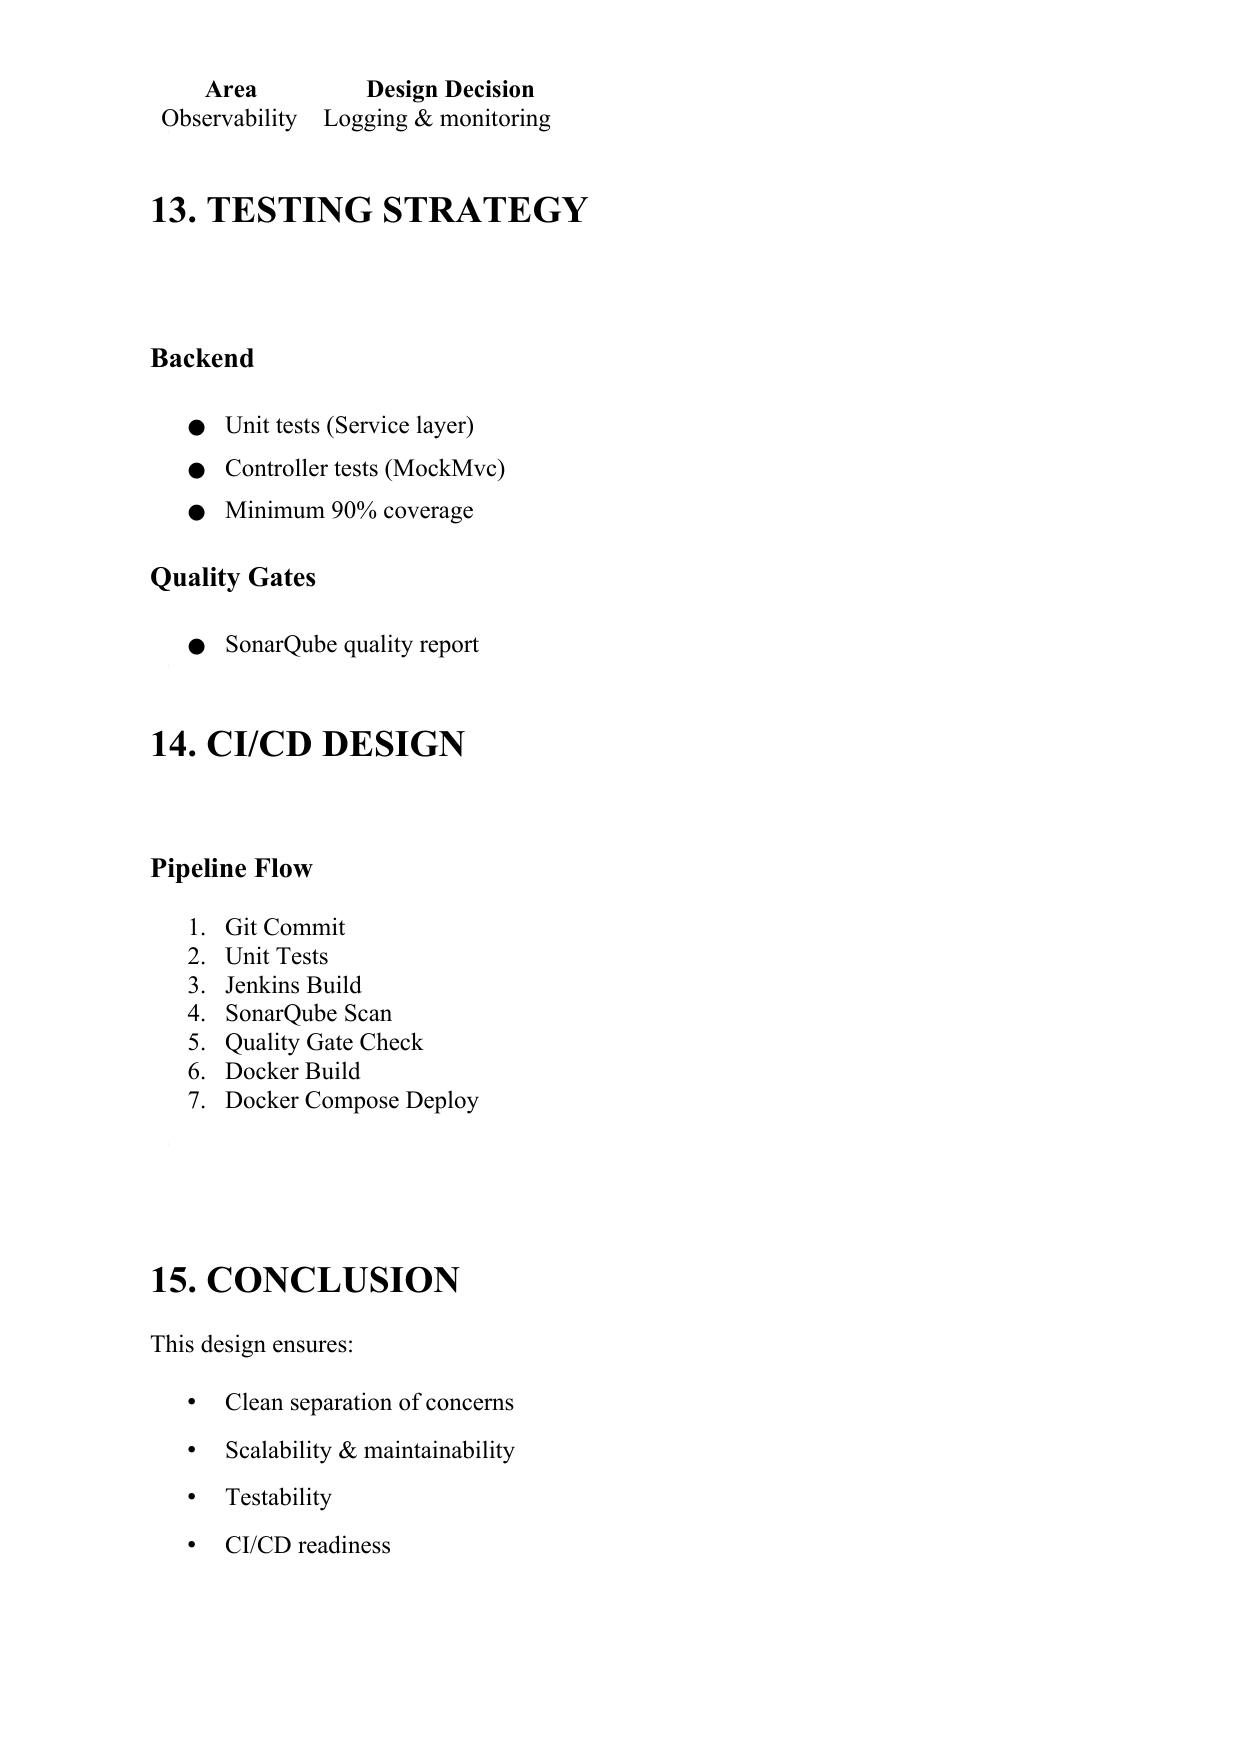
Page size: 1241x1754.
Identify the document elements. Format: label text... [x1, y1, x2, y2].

list Clean separation of concerns [187, 1387, 1090, 1416]
table_header Design Decision [312, 74, 589, 103]
text Quality Gates [150, 560, 1090, 592]
list Docker Build [187, 1056, 1090, 1085]
text Backend [150, 341, 1090, 373]
table_cell Observability [150, 103, 312, 131]
list Minimum 90% coverage [187, 488, 1090, 531]
list Git Commit [187, 912, 1090, 941]
text 15. CONCLUSION [150, 1257, 1090, 1300]
list Jenkins Build [187, 970, 1090, 998]
list Quality Gate Check [187, 1027, 1090, 1056]
text Pipeline Flow [150, 851, 1090, 883]
list SonarQube Scan [187, 998, 1090, 1027]
table_cell Logging & monitoring [312, 103, 589, 131]
list Testability [187, 1482, 1090, 1511]
table_header Area [150, 74, 312, 103]
list Unit tests (Service layer) [187, 402, 1090, 445]
list CI/CD readiness [187, 1530, 1090, 1559]
list Unit Tests [187, 941, 1090, 970]
list Docker Compose Deploy [187, 1085, 1090, 1113]
list Controller tests (MockMvc) [187, 445, 1090, 488]
list SonarQube quality report [187, 621, 1090, 664]
text 14. CI/CD DESIGN [150, 721, 1090, 764]
text 13. TESTING STRATEGY [150, 187, 1090, 231]
text This design ensures: [150, 1329, 1090, 1358]
list Scalability & maintainability [187, 1435, 1090, 1464]
